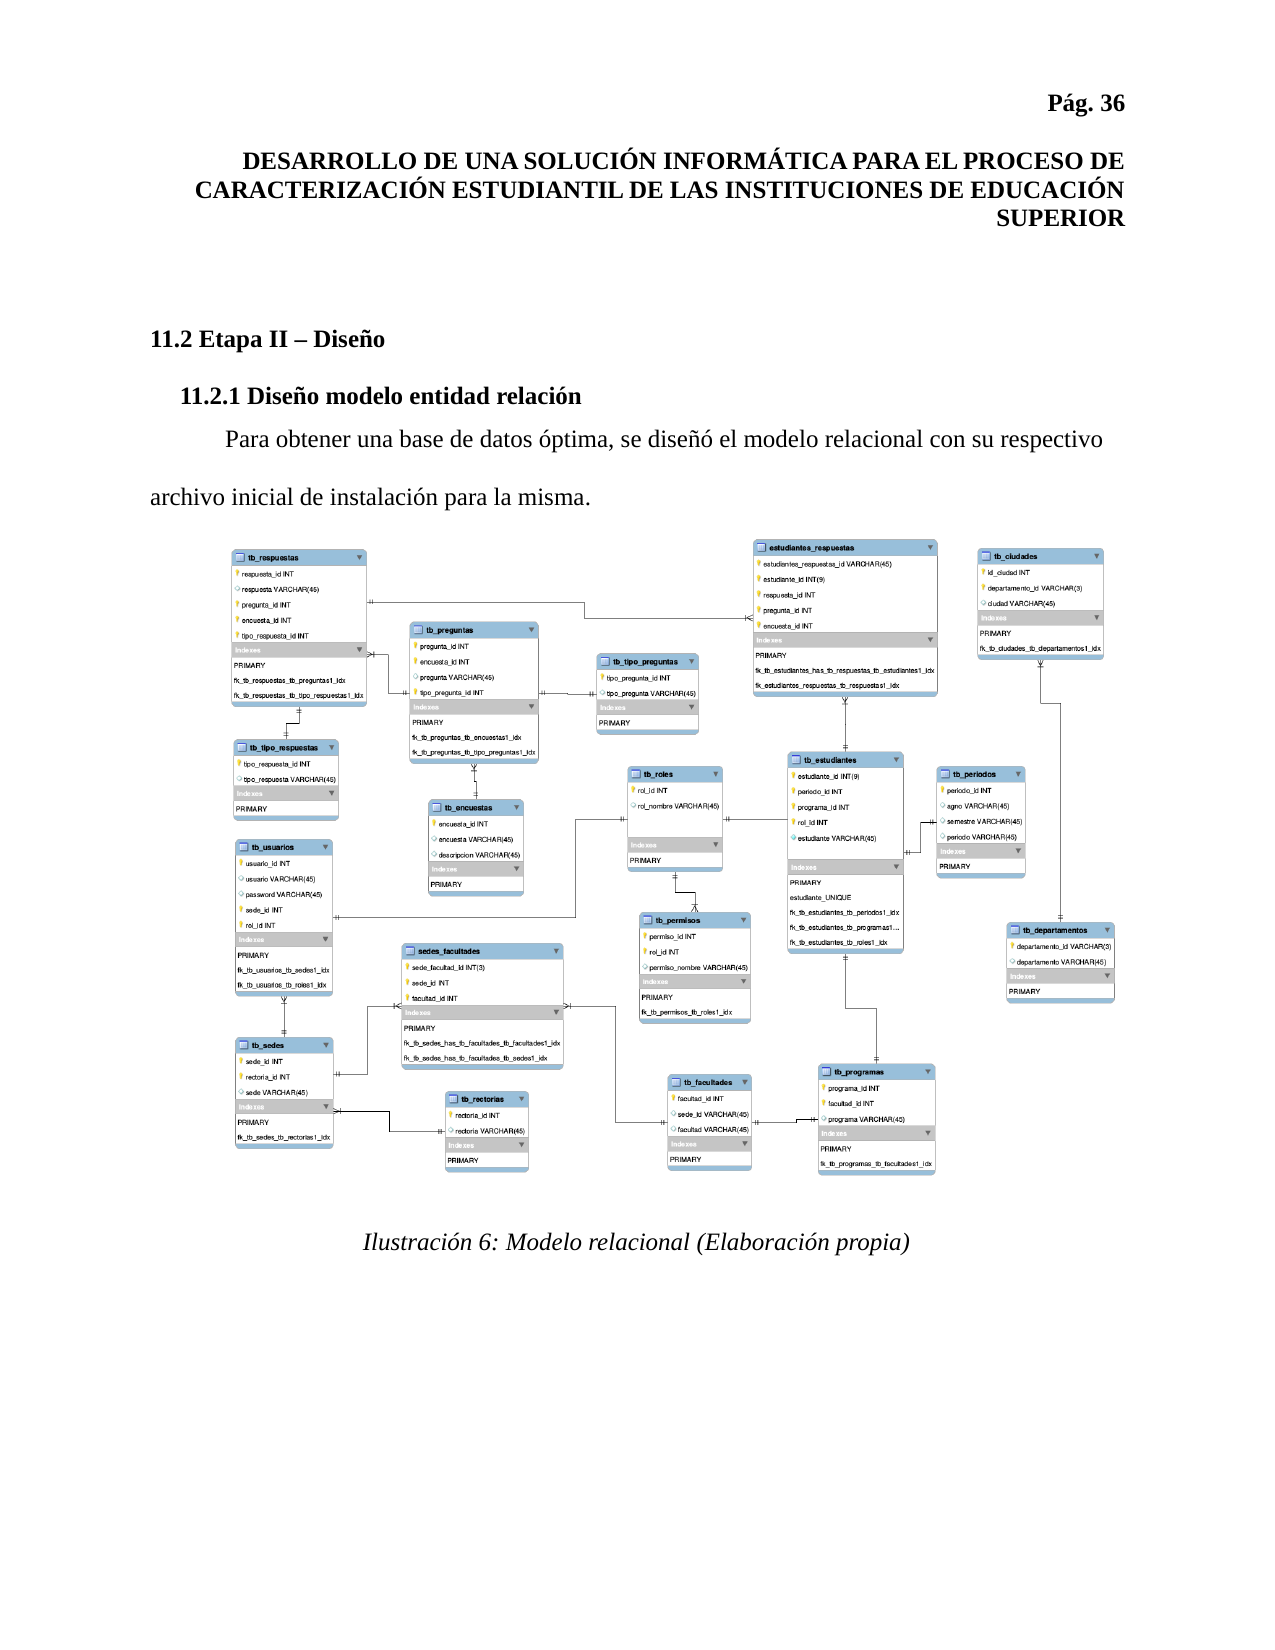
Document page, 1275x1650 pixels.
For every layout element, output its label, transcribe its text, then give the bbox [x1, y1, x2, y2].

text Ilustración 6: Modelo relacional (Elaboración propia) [150, 1227, 1125, 1256]
text Para obtener una base de datos óptima, se diseñó el modelo relacional con su respectivo archivo inicial de instalación para la misma. [150, 424, 1125, 511]
subtitle 11.2 Etapa II – Diseño [150, 324, 1125, 353]
picture [225, 539, 1120, 1187]
subtitle 11.2.1 Diseño modelo entidad relación [150, 381, 1125, 410]
